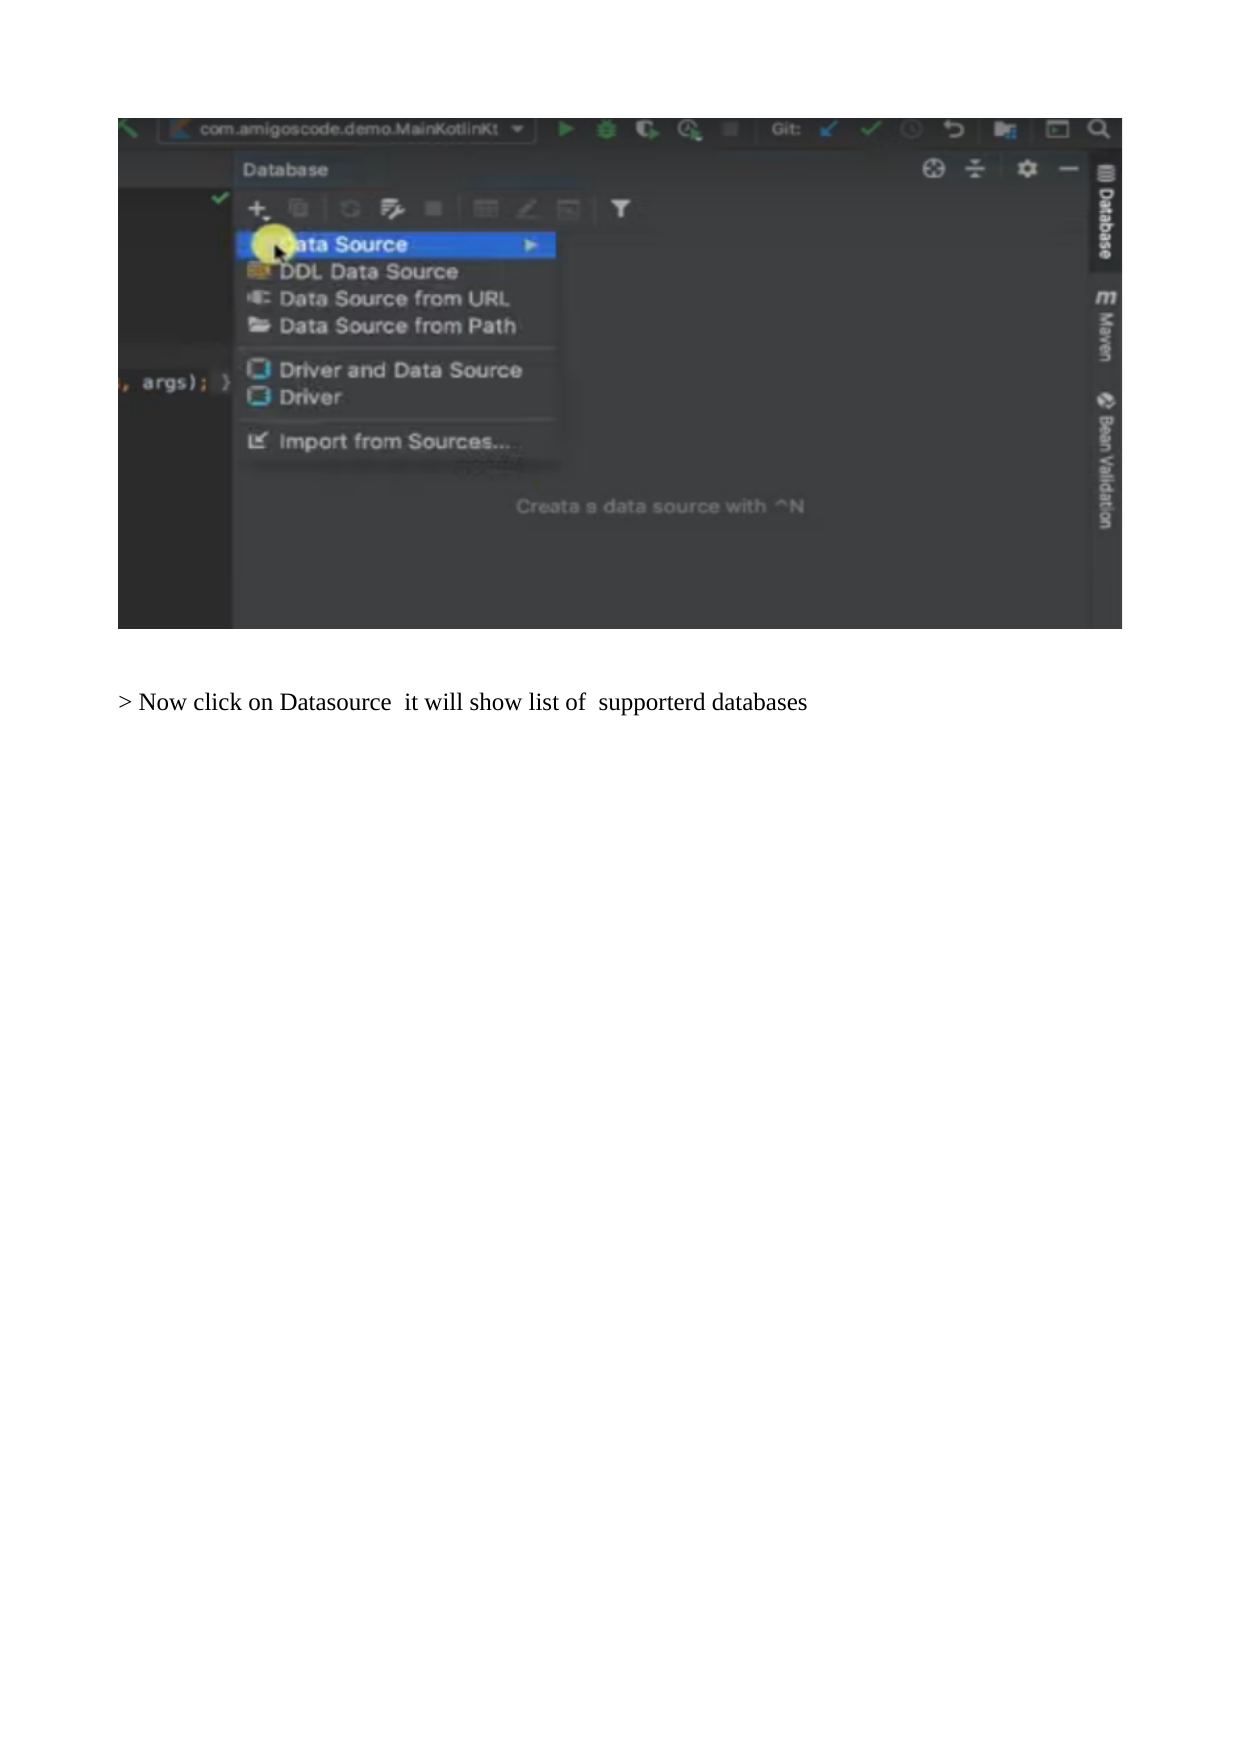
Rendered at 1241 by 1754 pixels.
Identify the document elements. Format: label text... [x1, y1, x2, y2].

text > Now click on Datasource it will show list of supporterd databases [118, 687, 1122, 715]
picture [118, 118, 1123, 629]
